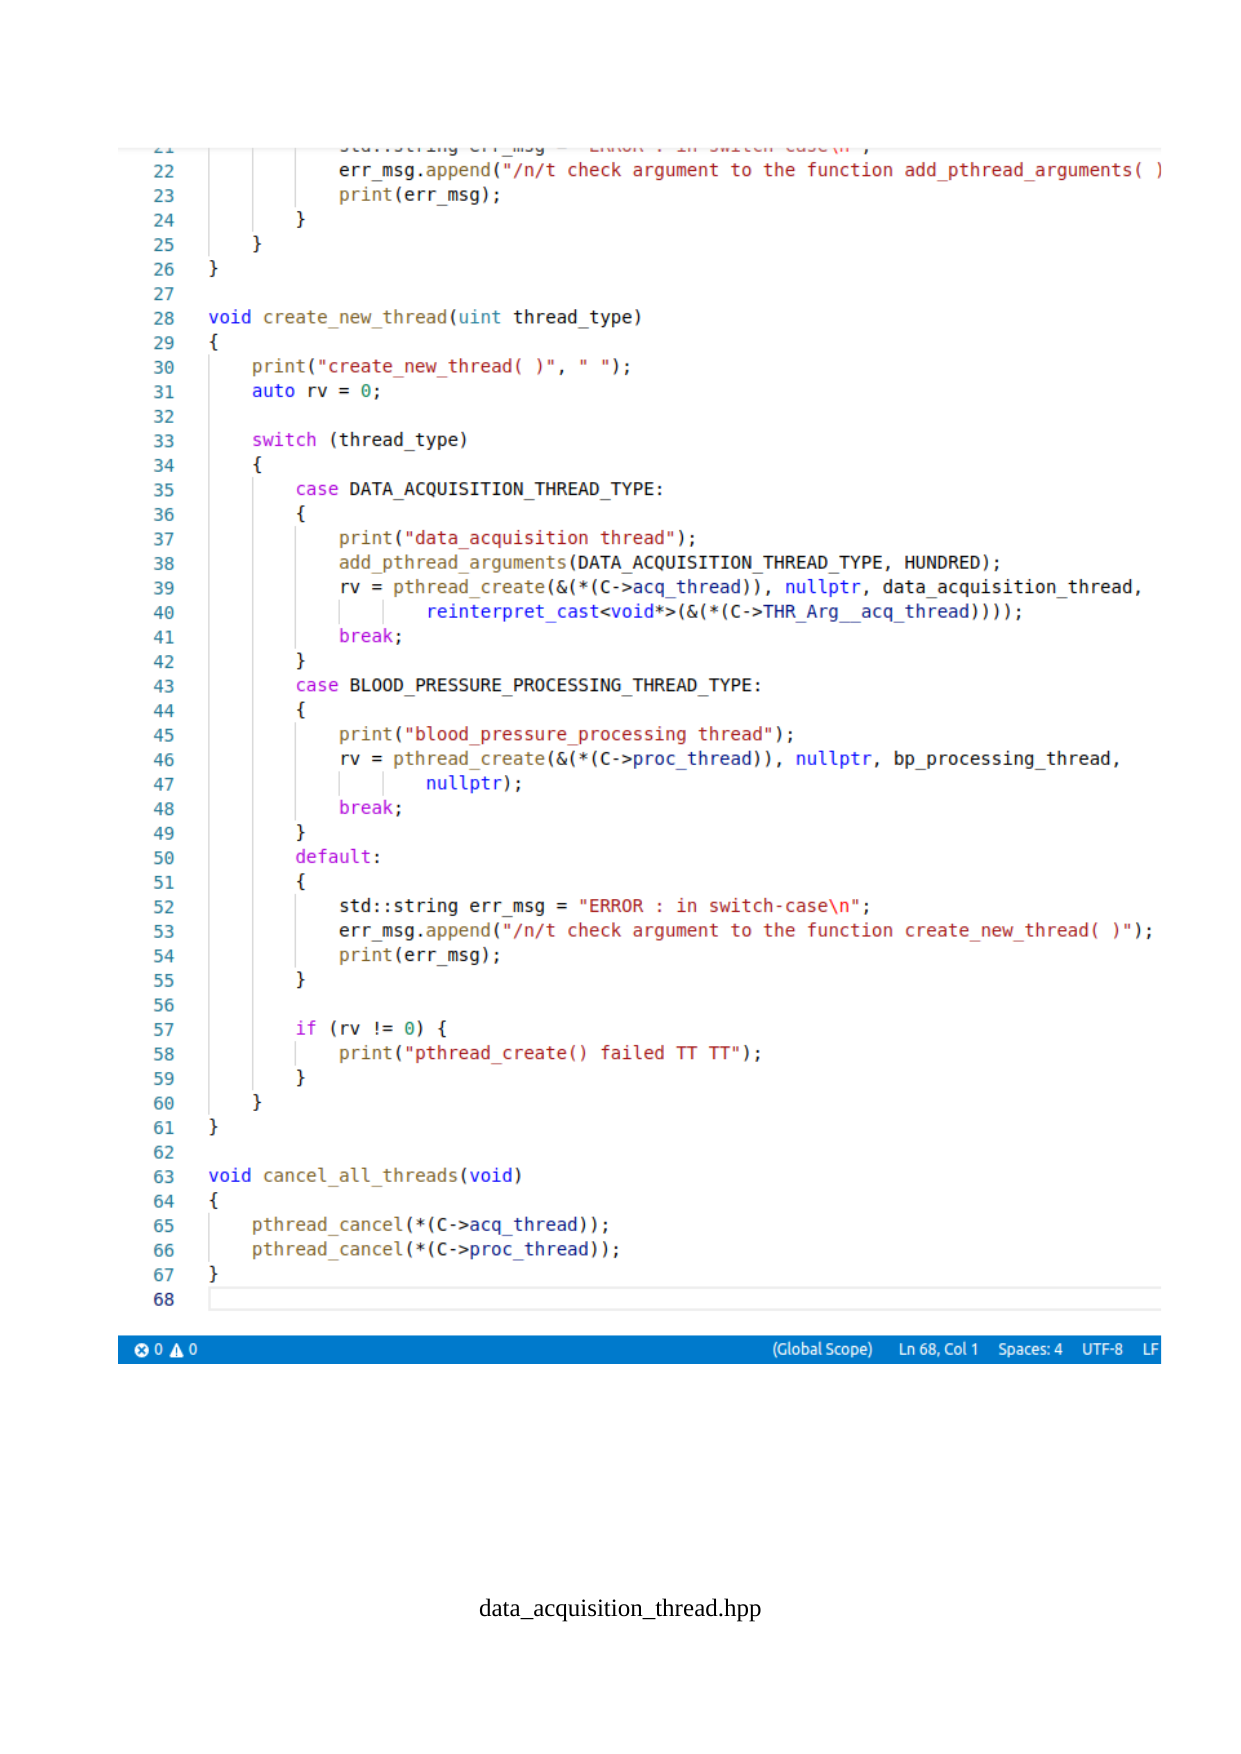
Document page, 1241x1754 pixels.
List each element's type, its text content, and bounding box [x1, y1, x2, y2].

text data_acquisition_thread.hpp [118, 1593, 1122, 1622]
picture [118, 146, 1162, 1364]
